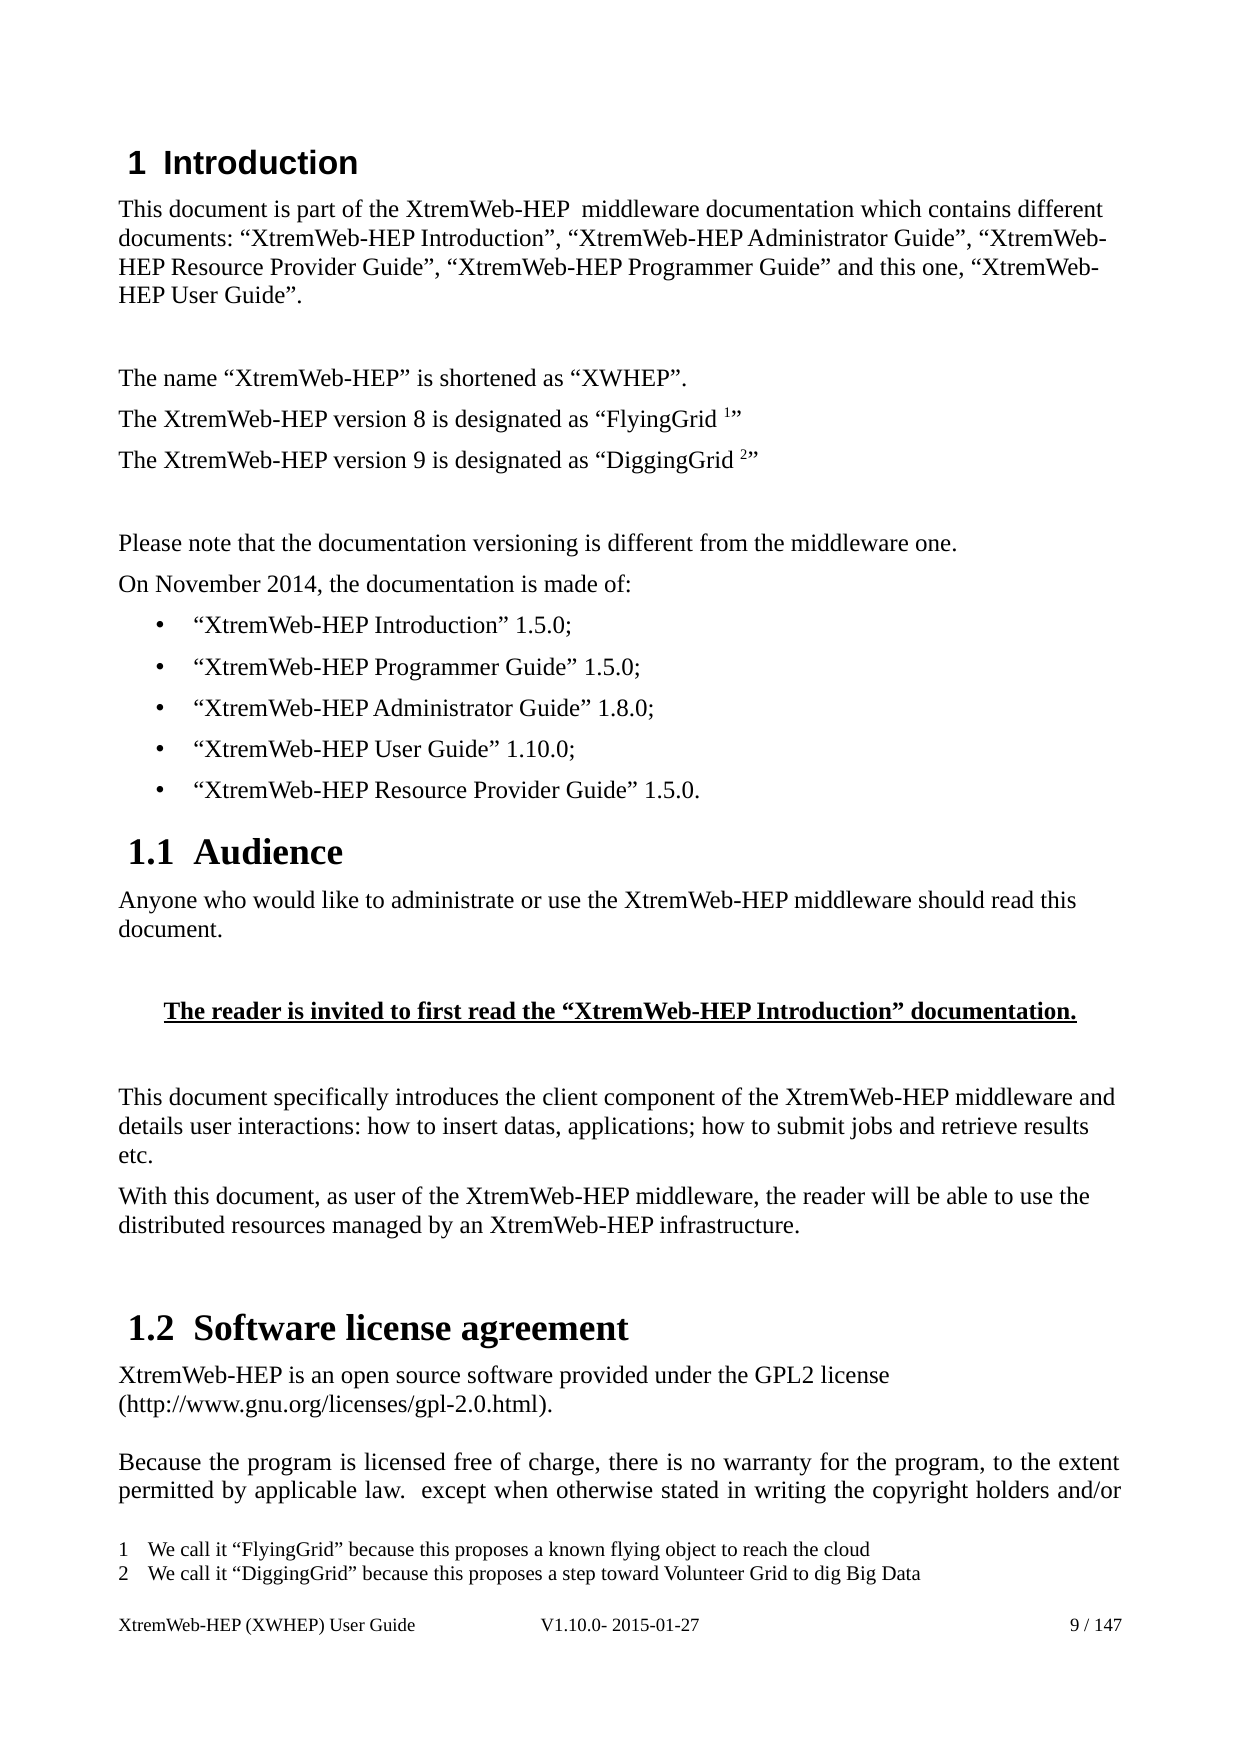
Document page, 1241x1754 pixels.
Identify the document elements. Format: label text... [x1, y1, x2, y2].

text This document is part of the XtremWeb-HEP middleware documentation which contains different documents: “XtremWeb-HEP Introduction”, “XtremWeb-HEP Administrator Guide”, “XtremWeb-HEP Resource Provider Guide”, “XtremWeb-HEP Programmer Guide” and this one, “XtremWeb-HEP User Guide”. [118, 194, 1122, 309]
subtitle Audience [118, 829, 1122, 872]
text We call it “FlyingGrid” because this proposes a known flying object to reach the cloud [118, 1537, 1122, 1561]
text XtremWeb-HEP is an open source software provided under the GPL2 license (http://www.gnu.org/licenses/gpl-2.0.html). [118, 1361, 1122, 1418]
text On November 2014, the documentation is made of: [118, 569, 1122, 598]
list “XtremWeb-HEP Programmer Guide” 1.5.0; [156, 652, 1122, 681]
text Please note that the documentation versioning is different from the middleware one. [118, 528, 1122, 557]
text We call it “DiggingGrid” because this proposes a step toward Volunteer Grid to dig Big Data [118, 1561, 1122, 1585]
text With this document, as user of the XtremWeb-HEP middleware, the reader will be able to use the distributed resources managed by an XtremWeb-HEP infrastructure. [118, 1181, 1122, 1239]
subtitle Introduction [118, 143, 1122, 182]
subtitle Software license agreement [118, 1305, 1122, 1348]
text The XtremWeb-HEP version 8 is designated as “FlyingGrid ” [118, 404, 1122, 433]
text The XtremWeb-HEP version 9 is designated as “DiggingGrid ” [118, 446, 1122, 474]
text The name “XtremWeb-HEP” is shortened as “XWHEP”. [118, 363, 1122, 392]
text The reader is invited to first read the “XtremWeb-HEP Introduction” documentation. [118, 996, 1122, 1025]
list “XtremWeb-HEP User Guide” 1.10.0; [156, 734, 1122, 763]
list “XtremWeb-HEP Administrator Guide” 1.8.0; [156, 693, 1122, 722]
text BECAUSE THE PROGRAM IS LICENSED FREE OF CHARGE, THERE IS NO WARRANTY FOR THE PROGRAM, TO THE EXTENT PERMITTED BY APPLICABLE LAW. EXCEPT WHEN OTHERWISE STATED IN WRITING THE COPYRIGHT HOLDERS AND/OR [118, 1447, 1122, 1504]
list “XtremWeb-HEP Resource Provider Guide” 1.5.0. [156, 776, 1122, 804]
list “XtremWeb-HEP Introduction” 1.5.0; [156, 611, 1122, 639]
text Anyone who would like to administrate or use the XtremWeb-HEP middleware should read this document. [118, 885, 1122, 942]
text This document specifically introduces the client component of the XtremWeb-HEP middleware and details user interactions: how to insert datas, applications; how to submit jobs and retrieve results etc. [118, 1082, 1122, 1169]
